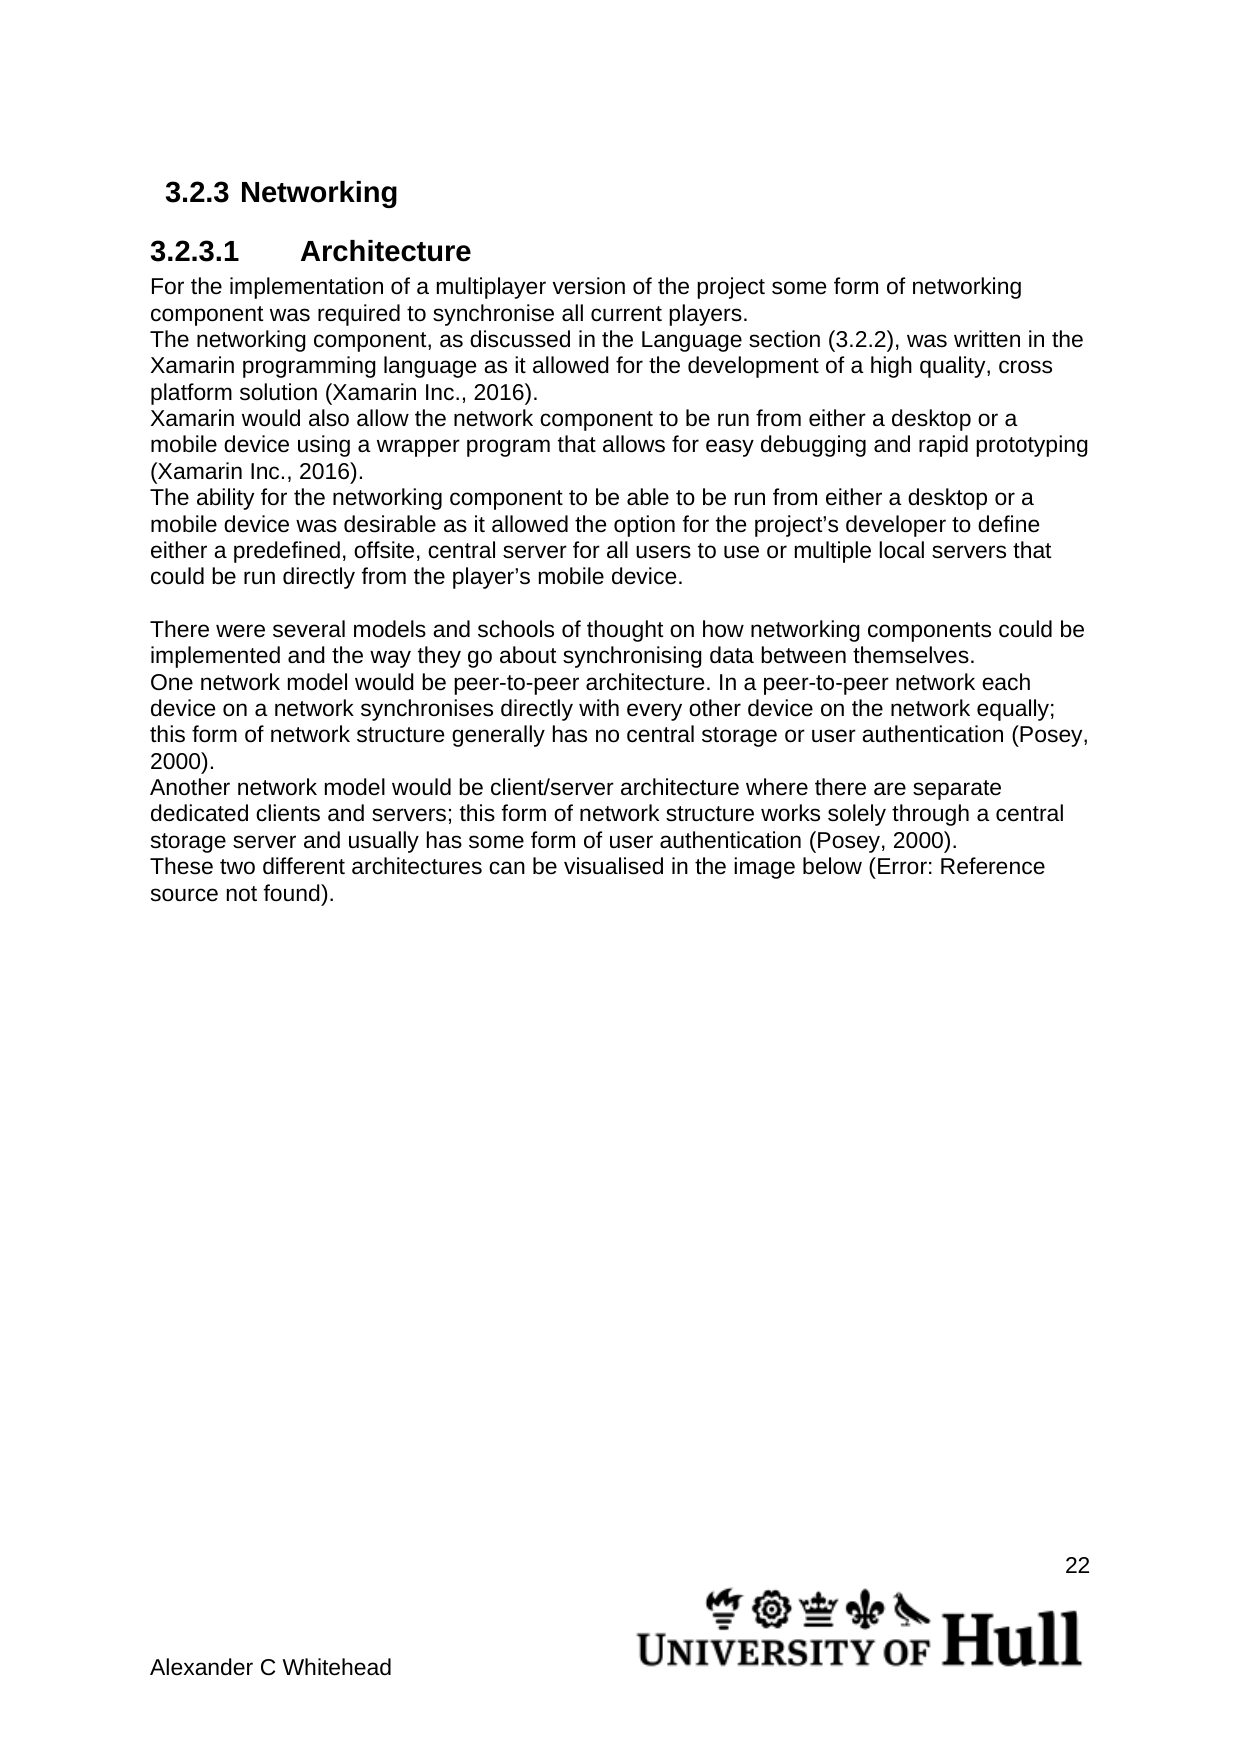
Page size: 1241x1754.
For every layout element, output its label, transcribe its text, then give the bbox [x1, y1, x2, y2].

text The networking component, as discussed in the Language section (3.2.2), was written in the Xamarin programming language as it allowed for the development of a high quality, cross platform solution [ CITATION Xam16 \l 2057 ]. [150, 326, 1090, 405]
text The ability for the networking component to be able to be run from either a desktop or a mobile device was desirable as it allowed the option for the project’s developer to define either a predefined, offsite, central server for all users to use or multiple local servers that could be run directly from the player’s mobile device. [150, 484, 1090, 589]
subtitle Networking [165, 175, 1090, 208]
text Xamarin would also allow the network component to be run from either a desktop or a mobile device using a wrapper program that allows for easy debugging and rapid prototyping [ CITATION Xam16 \l 2057 ]. [150, 405, 1090, 484]
text There were several models and schools of thought on how networking components could be implemented and the way they go about synchronising data between themselves. [150, 616, 1090, 669]
text For the implementation of a multiplayer version of the project some form of networking component was required to synchronise all current players. [150, 273, 1090, 326]
subtitle Architecture [150, 233, 1090, 267]
text These two different architectures can be visualised in the image below (Figure 11). [150, 853, 1090, 906]
picture [630, 1578, 1091, 1676]
text Another network model would be client/server architecture where there are separate dedicated clients and servers; this form of network structure works solely through a central storage server and usually has some form of user authentication [ CITATION Bri00 \l 2057 ]. [150, 774, 1090, 853]
text One network model would be peer-to-peer architecture. In a peer-to-peer network each device on a network synchronises directly with every other device on the network equally; this form of network structure generally has no central storage or user authentication [ CITATION Bri00 \l 2057 ]. [150, 669, 1090, 774]
